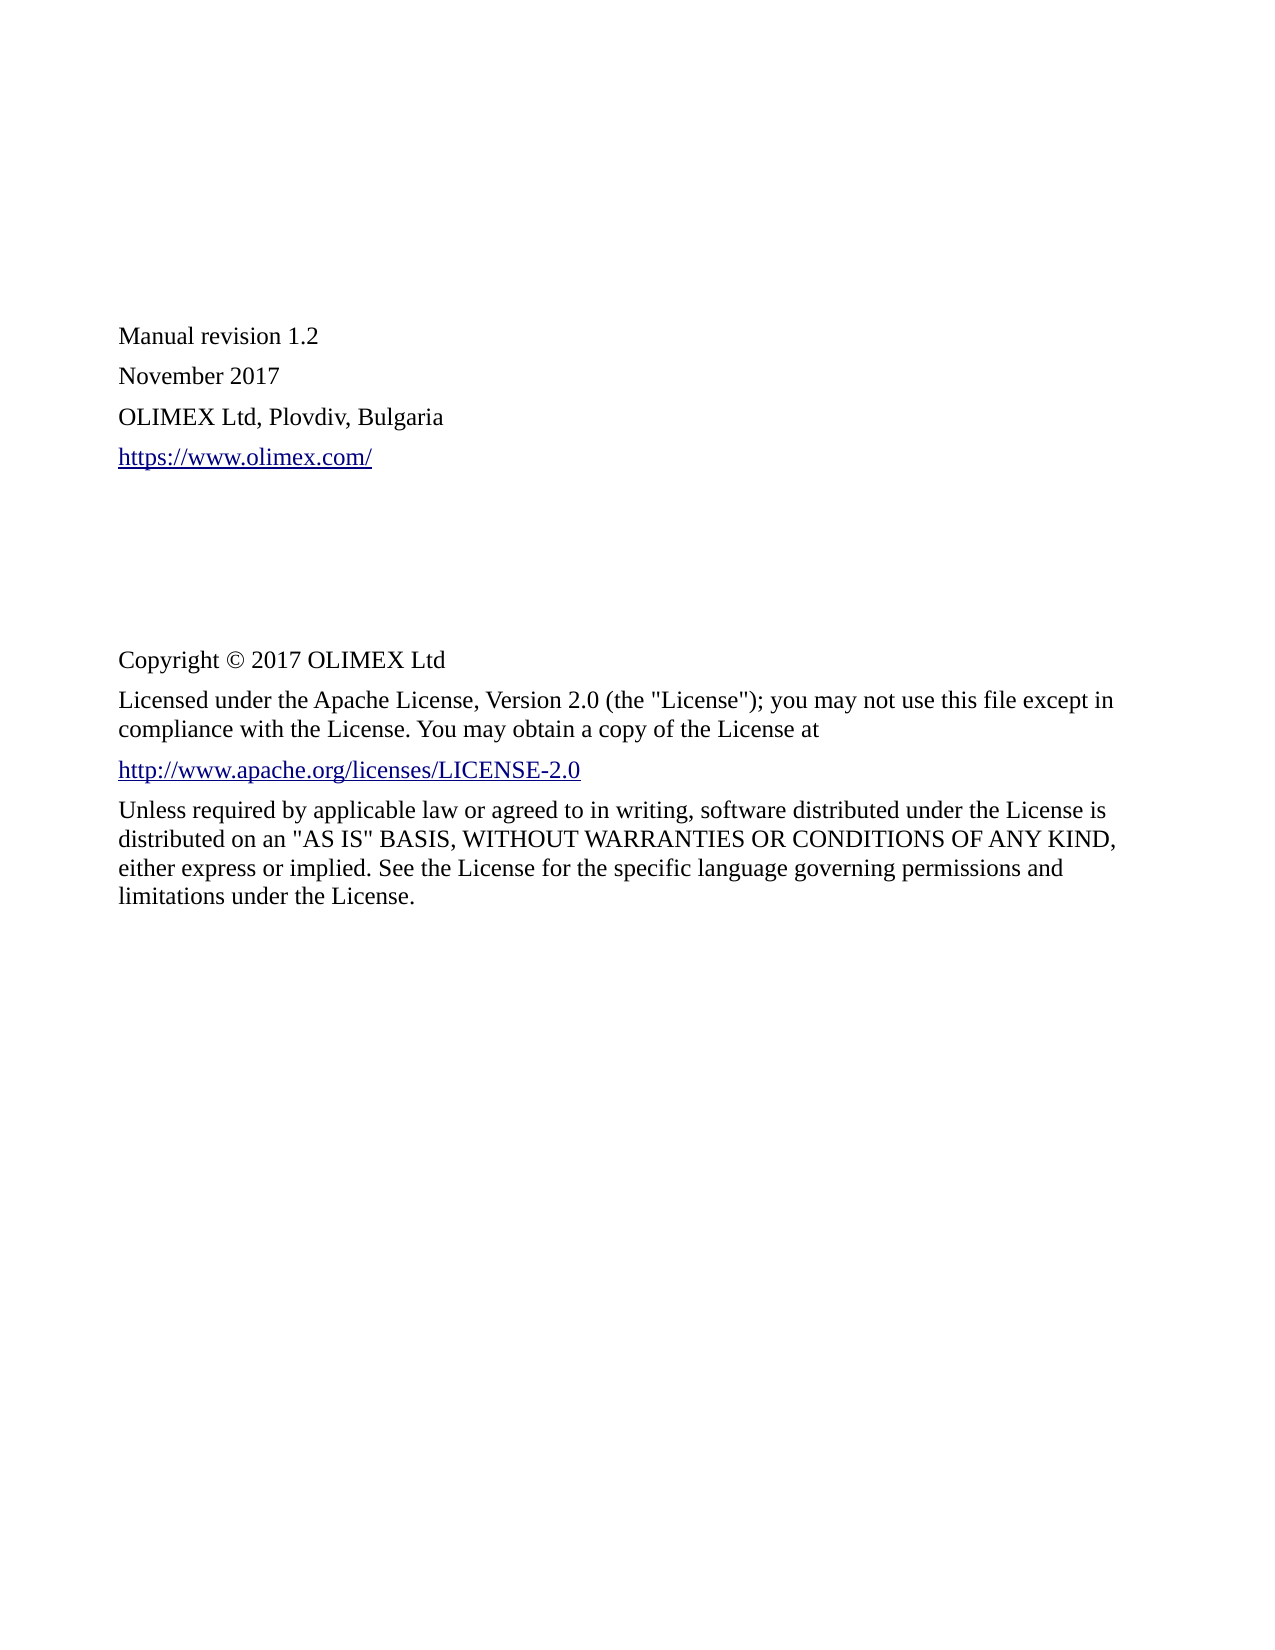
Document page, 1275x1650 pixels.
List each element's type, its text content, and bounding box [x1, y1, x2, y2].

text Unless required by applicable law or agreed to in writing, software distributed under the License is distributed on an "AS IS" BASIS, WITHOUT WARRANTIES OR CONDITIONS OF ANY KIND, either express or implied. See the License for the specific language governing permissions and limitations under the License. [118, 795, 1157, 910]
text OLIMEX Ltd, Plovdiv, Bulgaria [118, 402, 1157, 431]
text http://www.apache.org/licenses/LICENSE-2.0 [118, 755, 1157, 783]
text https://www.olimex.com/ [118, 442, 1157, 471]
text Licensed under the Apache License, Version 2.0 (the "License"); you may not use this file except in compliance with the License. You may obtain a copy of the License at [118, 685, 1157, 743]
text Manual revision 1.2 [118, 321, 1157, 349]
text November 2017 [118, 361, 1157, 390]
text Copyright © 2017 OLIMEX Ltd [118, 645, 1157, 674]
